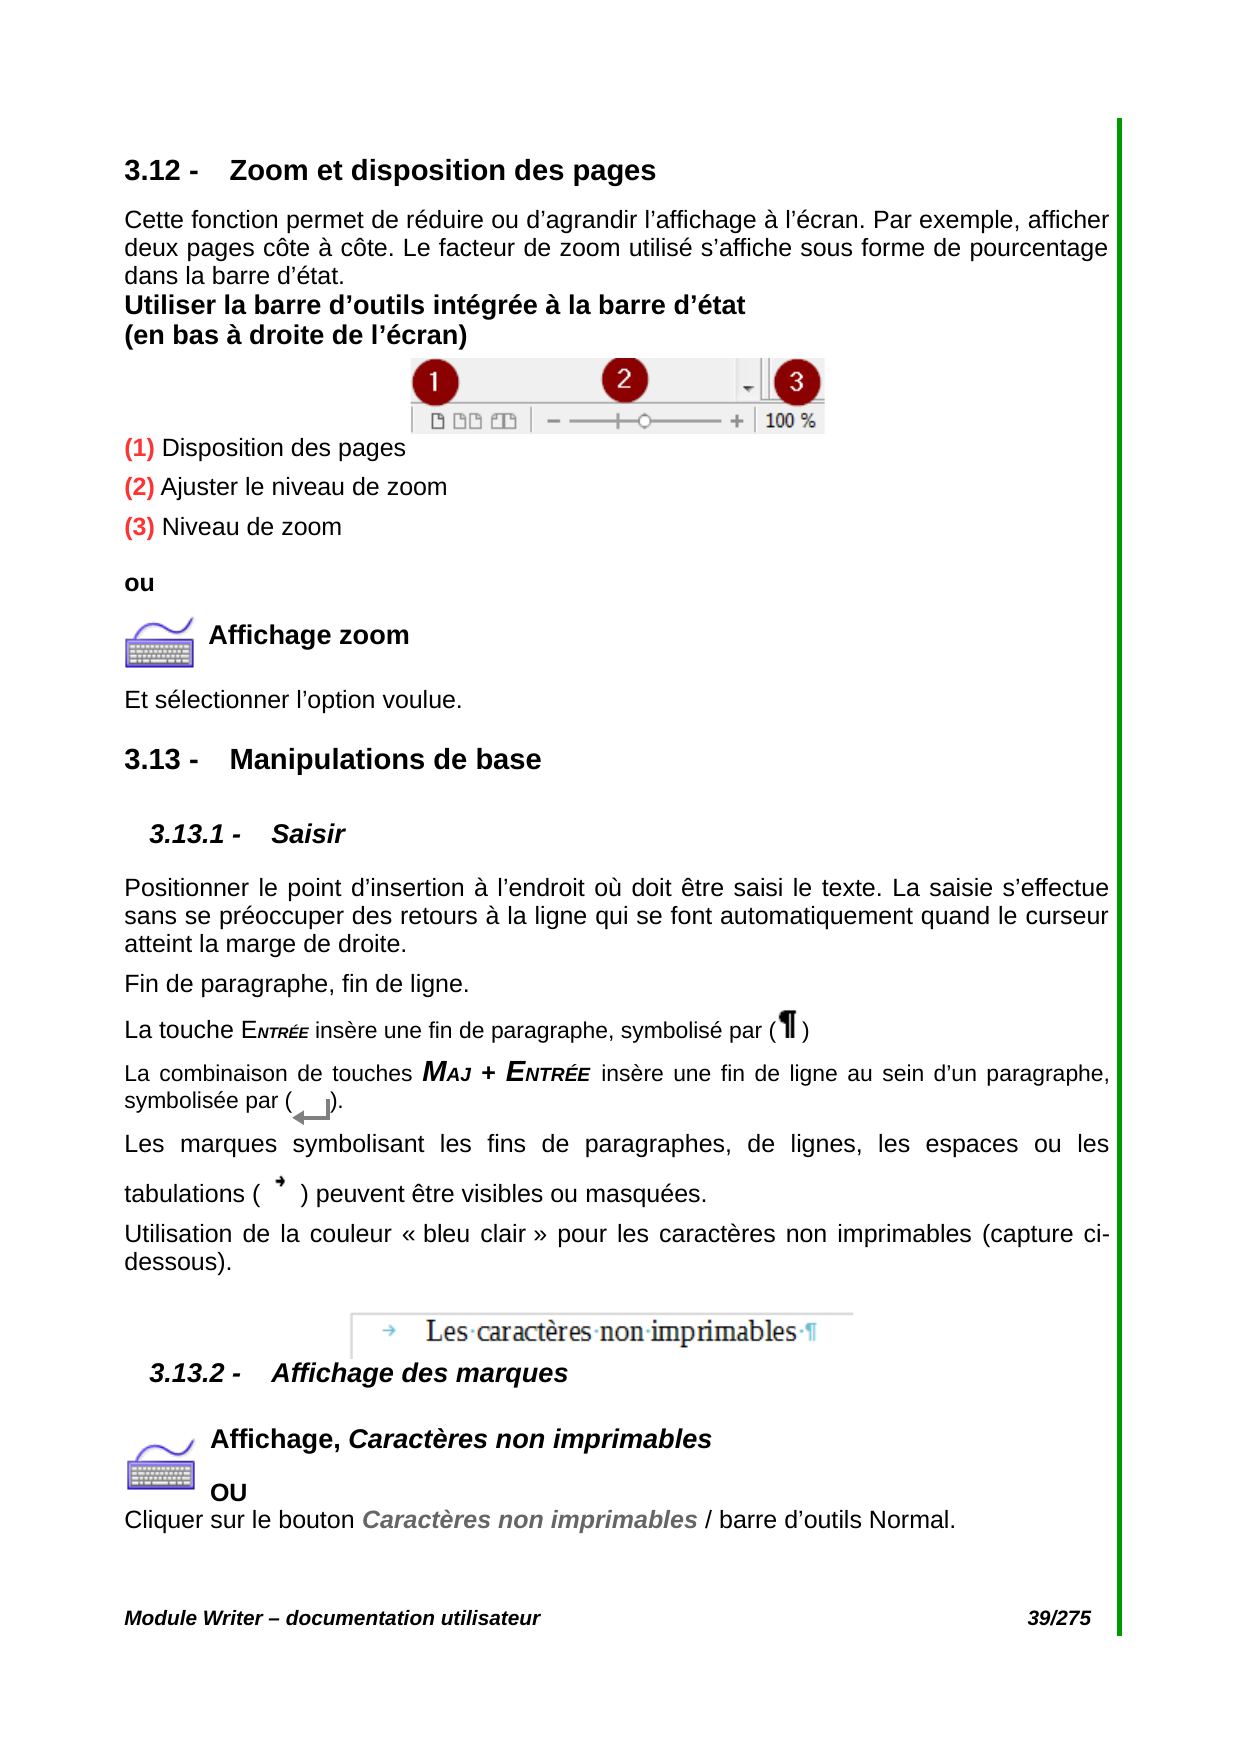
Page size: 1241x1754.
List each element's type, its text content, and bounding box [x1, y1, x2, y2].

text (3) Niveau de zoom [124, 513, 1111, 541]
picture [260, 1157, 301, 1203]
picture [342, 1312, 854, 1359]
text Fin de paragraphe, fin de ligne. [124, 969, 1111, 997]
picture [410, 358, 825, 434]
picture [123, 1428, 198, 1504]
text Les marques symbolisant les fins de paragraphes, de lignes, les espaces ou les tabulations () peuvent être visibles ou masquées. [124, 1130, 1111, 1208]
text OU [124, 1478, 1111, 1506]
text (en bas à droite de l’écran) [124, 320, 1111, 351]
text Utiliser la barre d’outils intégrée à la barre d’état [124, 290, 1111, 320]
text La combinaison de touches Maj + Entrée insère une fin de ligne au sein d’un paragraphe, symbolisée par (). [124, 1055, 1111, 1118]
picture [121, 606, 197, 682]
text (2) Ajuster le niveau de zoom [124, 473, 1111, 501]
text Cette fonction permet de réduire ou d’agrandir l’affichage à l’écran. Par exemple, afficher deux pages côte à côte. Le facteur de zoom utilisé s’affiche sous forme de pourcentage dans la barre d’état. [124, 206, 1111, 290]
subtitle Zoom et disposition des pages [124, 153, 1111, 186]
text ou [124, 568, 1111, 596]
text Utilisation de la couleur « bleu clair » pour les caractères non imprimables (capture ci-dessous). [124, 1219, 1111, 1275]
text (1) Disposition des pages [124, 362, 1111, 461]
text Affichage zoom [197, 620, 1111, 650]
text Cliquer sur le bouton Caractères non imprimables / barre d’outils Normal. [124, 1506, 1111, 1534]
text Et sélectionner l’option voulue. [124, 686, 1111, 714]
text Affichage, Caractères non imprimables [124, 1424, 1111, 1455]
text La touche Entrée insère une fin de paragraphe, symbolisé par () [124, 1009, 806, 1043]
subtitle Manipulations de base [124, 743, 1111, 776]
subtitle Saisir [149, 819, 1111, 850]
text La touche Entrée insère une fin de paragraphe, symbolisé par () [802, 1009, 1111, 1043]
text Positionner le point d’insertion à l’endroit où doit être saisi le texte. La saisie s’effectue sans se préoccuper des retours à la ligne qui se font automatiquement quand le curseur atteint la marge de droite. [124, 874, 1111, 958]
subtitle Affichage des marques [149, 1339, 1111, 1388]
